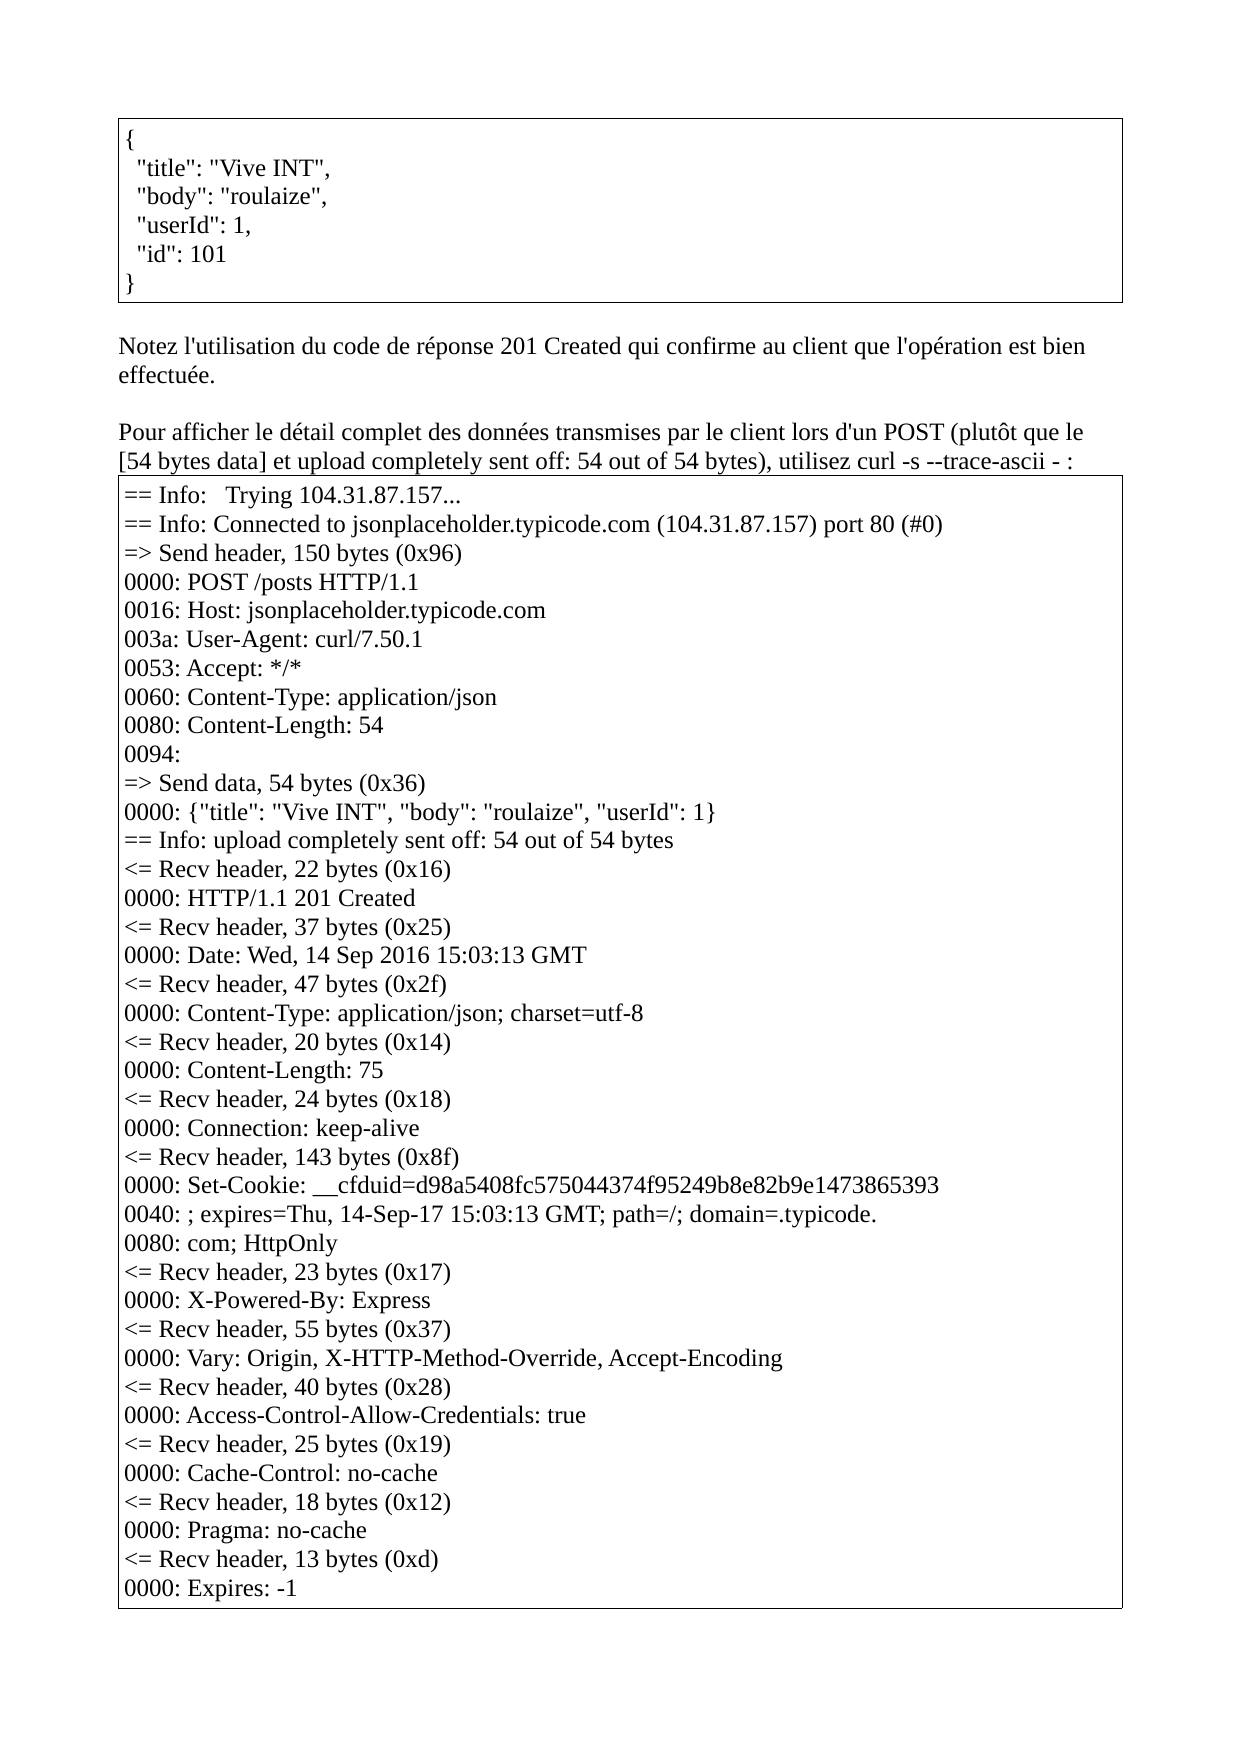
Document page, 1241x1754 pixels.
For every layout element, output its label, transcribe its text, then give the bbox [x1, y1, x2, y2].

text Notez l'utilisation du code de réponse 201 Created qui confirme au client que l'opération est bien effectuée. [118, 331, 1122, 388]
table_header == Info: Trying 104.31.87.157... == Info: Connected to jsonplaceholder.typicode.com (104.31.87.157) port 80 (#0) => Send header, 150 bytes (0x96) 0000: POST /posts HTTP/1.1 0016: Host: jsonplaceholder.typicode.com 003a: User-Agent: curl/7.50.1 0053: Accept: */* 0060: Content-Type: application/json 0080: Content-Length: 54 0094: => Send data, 54 bytes (0x36) 0000: {"title": "Vive INT", "body": "roulaize", "userId": 1} == Info: upload completely sent off: 54 out of 54 bytes <= Recv header, 22 bytes (0x16) 0000: HTTP/1.1 201 Created <= Recv header, 37 bytes (0x25) 0000: Date: Wed, 14 Sep 2016 15:03:13 GMT <= Recv header, 47 bytes (0x2f) 0000: Content-Type: application/json; charset=utf-8 <= Recv header, 20 bytes (0x14) 0000: Content-Length: 75 <= Recv header, 24 bytes (0x18) 0000: Connection: keep-alive <= Recv header, 143 bytes (0x8f) 0000: Set-Cookie: __cfduid=d98a5408fc575044374f95249b8e82b9e1473865393 0040: ; expires=Thu, 14-Sep-17 15:03:13 GMT; path=/; domain=.typicode. 0080: com; HttpOnly <= Recv header, 23 bytes (0x17) 0000: X-Powered-By: Express <= Recv header, 55 bytes (0x37) 0000: Vary: Origin, X-HTTP-Method-Override, Accept-Encoding <= Recv header, 40 bytes (0x28) 0000: Access-Control-Allow-Credentials: true <= Recv header, 25 bytes (0x19) 0000: Cache-Control: no-cache <= Recv header, 18 bytes (0x12) 0000: Pragma: no-cache <= Recv header, 13 bytes (0xd) 0000: Expires: -1 [119, 476, 1122, 1608]
text Pour afficher le détail complet des données transmises par le client lors d'un POST (plutôt que le [54 bytes data] et upload completely sent off: 54 out of 54 bytes), utilisez curl -s --trace-ascii - : [118, 417, 1122, 475]
table_header { "title": "Vive INT", "body": "roulaize", "userId": 1, "id": 101 } [119, 119, 1122, 302]
